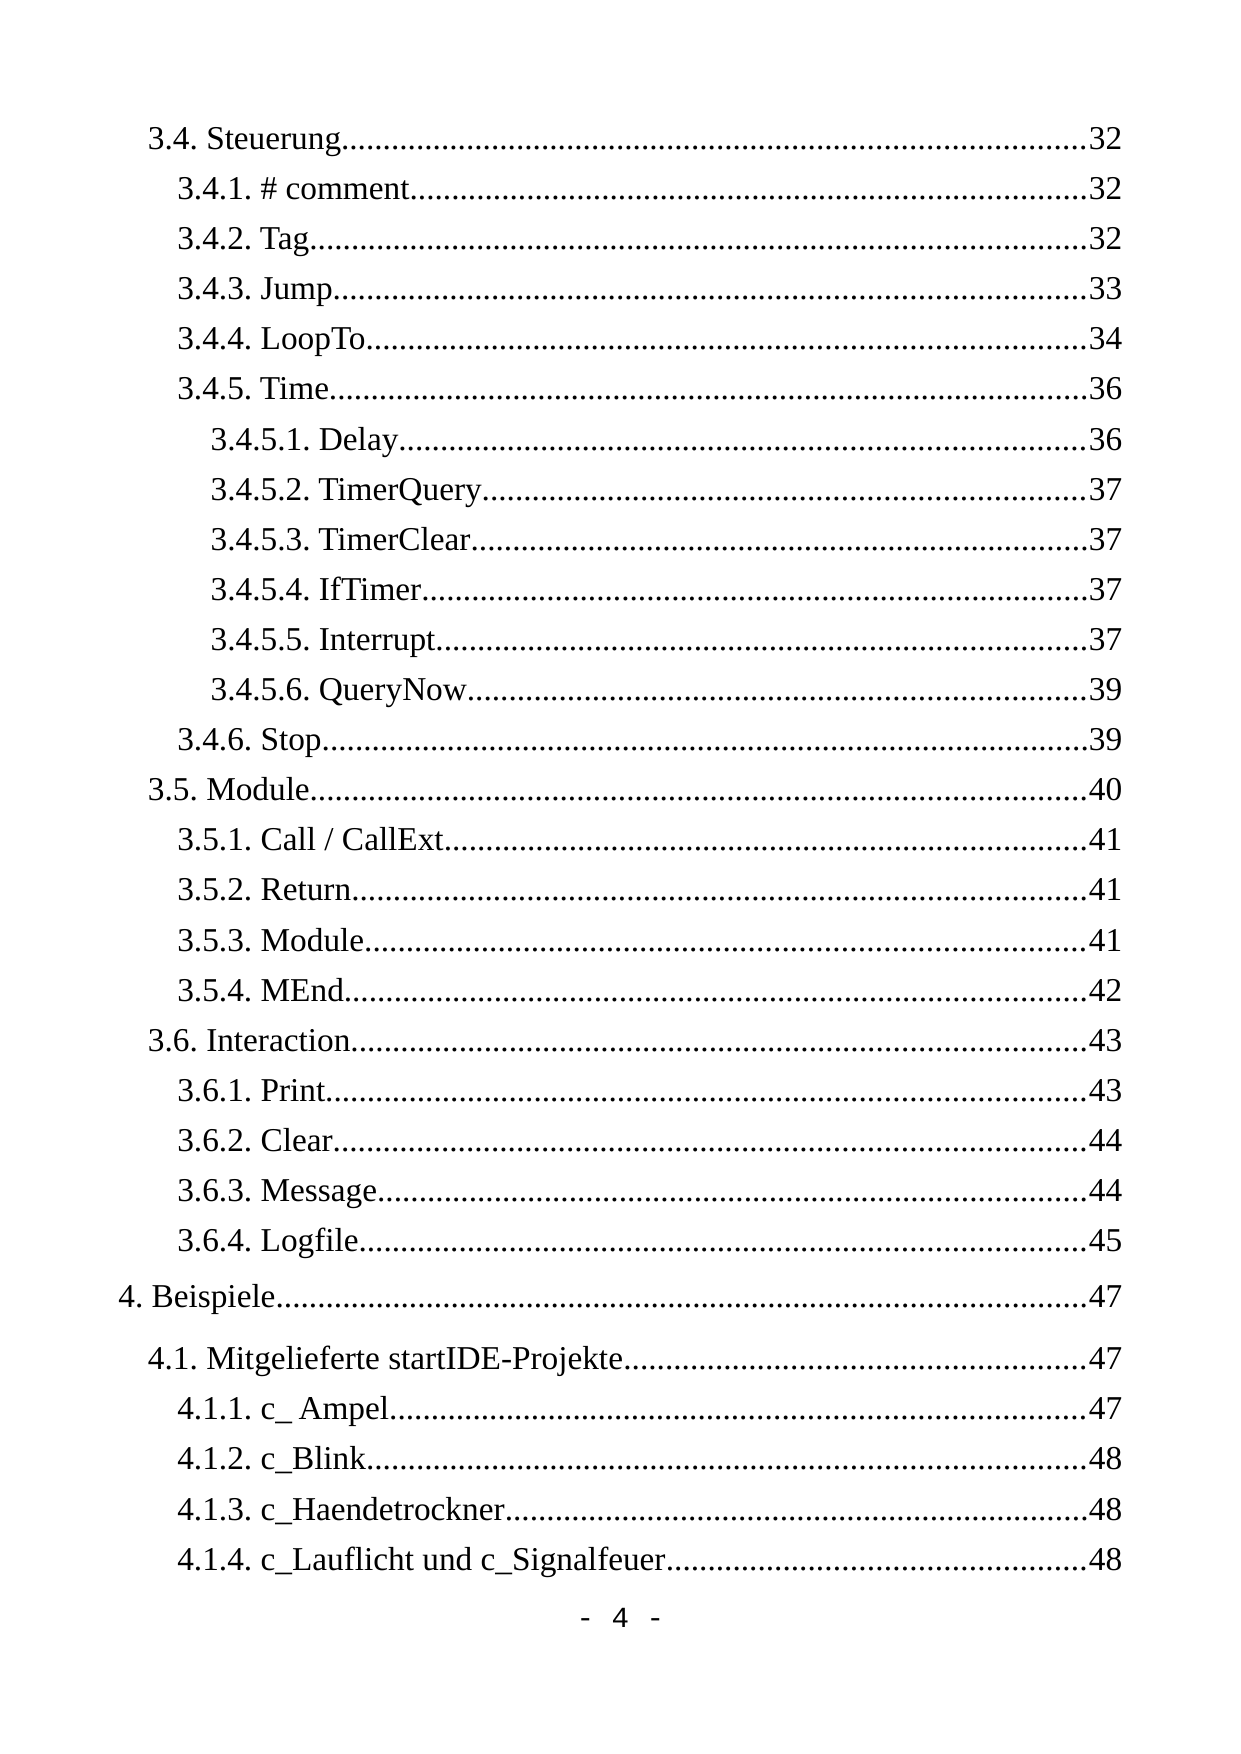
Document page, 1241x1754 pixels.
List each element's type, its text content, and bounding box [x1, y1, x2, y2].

text 3.5.4. MEnd 42 [177, 970, 1122, 1008]
text 3.4.5. Time 36 [177, 369, 1122, 407]
text 3.6.2. Clear 44 [177, 1120, 1122, 1158]
text 4.1.2. c_Blink 48 [177, 1439, 1122, 1477]
text 4. Beispiele 47 [118, 1276, 1122, 1315]
text 3.6.1. Print 43 [177, 1070, 1122, 1108]
text 3.4.5.2. TimerQuery 37 [177, 469, 1122, 507]
text 3.4.1. # comment 32 [177, 168, 1122, 207]
text 3.6. Interaction 43 [148, 1020, 1122, 1058]
text 3.4.2. Tag 32 [177, 218, 1122, 257]
text 3.4.3. Jump 33 [177, 268, 1122, 307]
text 3.4.5.6. QueryNow 39 [177, 669, 1122, 708]
text 4.1. Mitgelieferte startIDE-Projekte 47 [148, 1338, 1122, 1377]
text 3.5. Module 40 [148, 769, 1122, 808]
text 4.1.4. c_Lauflicht und c_Signalfeuer 48 [177, 1539, 1122, 1577]
text 3.4.4. LoopTo 34 [177, 318, 1122, 357]
text 3.5.3. Module 41 [177, 920, 1122, 958]
text 4.1.3. c_Haendetrockner 48 [177, 1489, 1122, 1527]
text 3.6.3. Message 44 [177, 1170, 1122, 1209]
text 3.5.1. Call / CallExt 41 [177, 819, 1122, 858]
text 3.4.5.1. Delay 36 [177, 419, 1122, 457]
text 4.1.1. c_ Ampel 47 [177, 1388, 1122, 1427]
text 3.4.6. Stop 39 [177, 719, 1122, 758]
text 3.6.4. Logfile 45 [177, 1220, 1122, 1259]
text 3.5.2. Return 41 [177, 870, 1122, 908]
text 3.4. Steuerung 32 [148, 118, 1122, 156]
text 3.4.5.3. TimerClear 37 [177, 519, 1122, 557]
text 3.4.5.5. Interrupt 37 [177, 619, 1122, 657]
text 3.4.5.4. IfTimer 37 [177, 569, 1122, 607]
